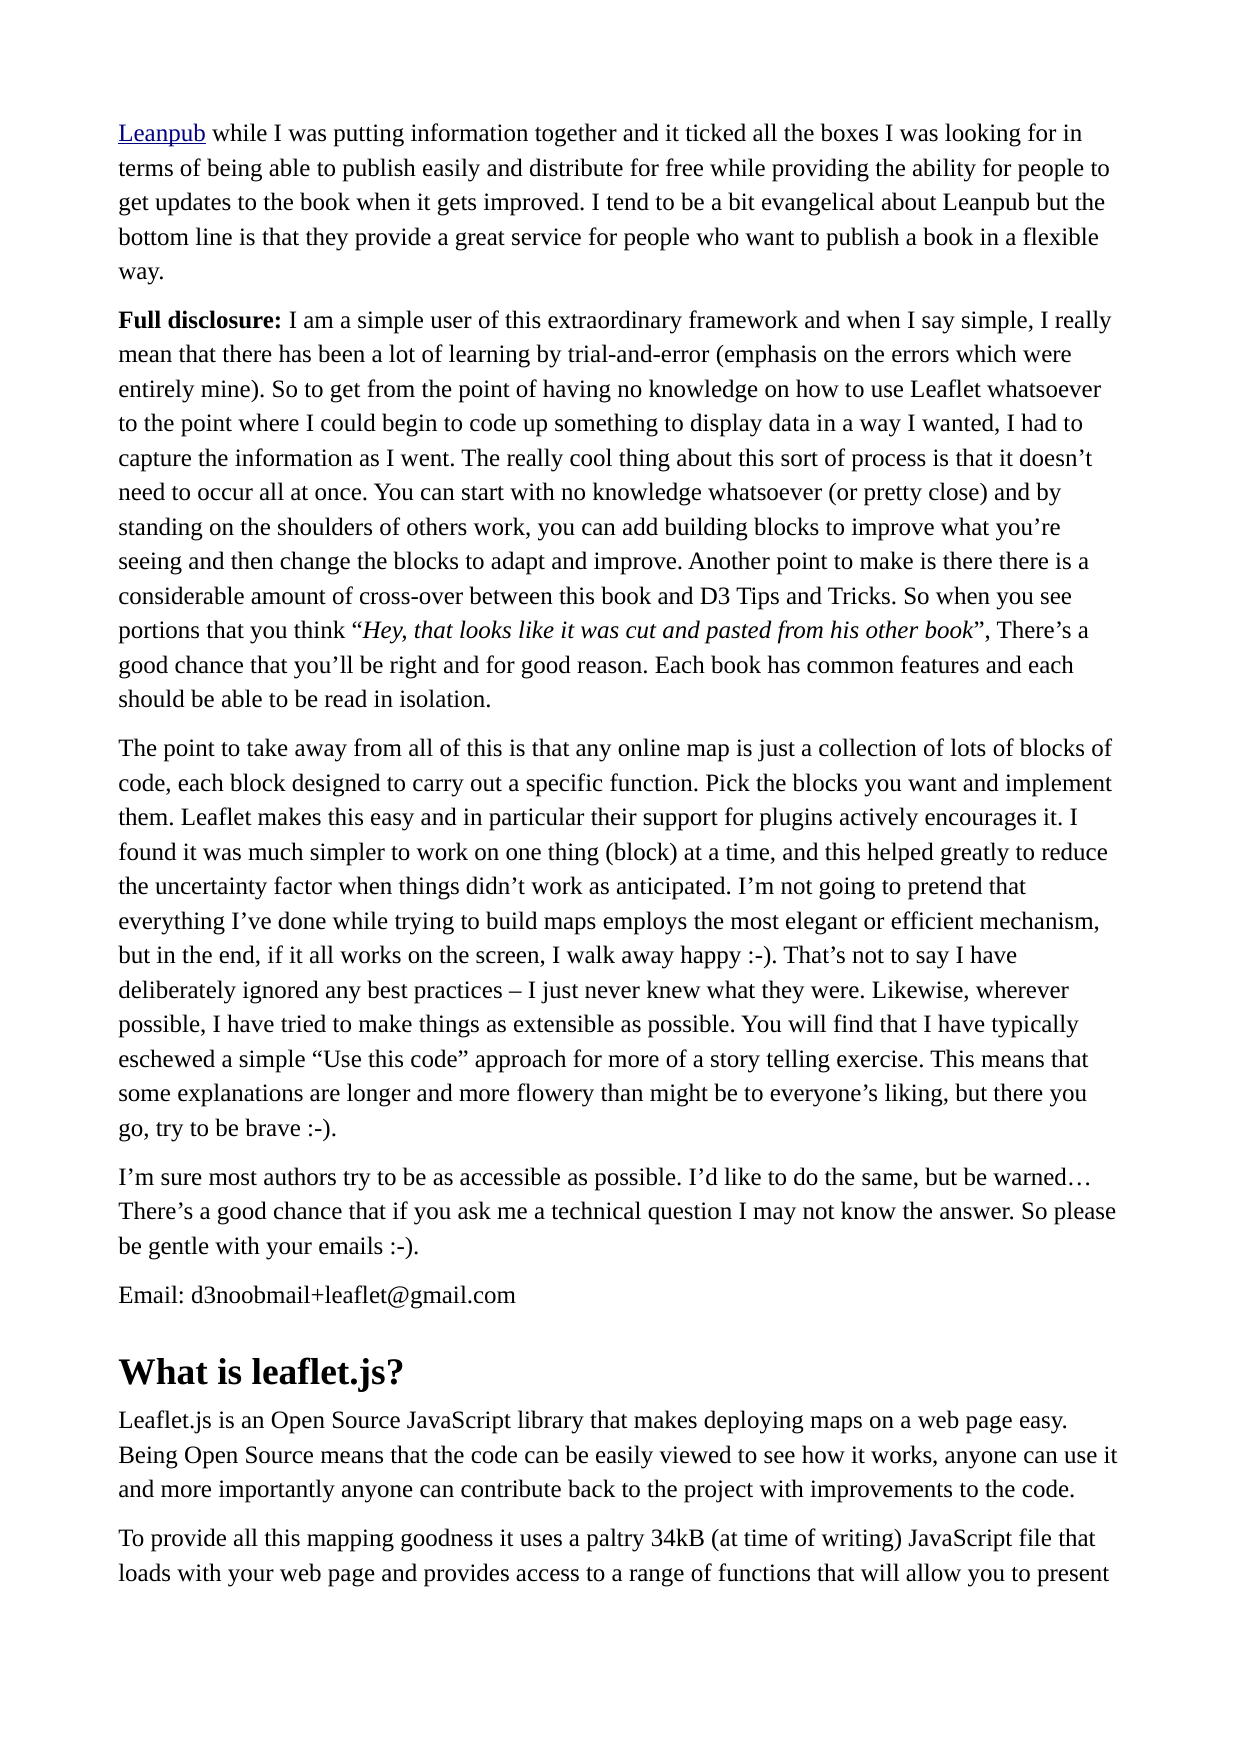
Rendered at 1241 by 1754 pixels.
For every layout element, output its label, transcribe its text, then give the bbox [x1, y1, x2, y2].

text The point to take away from all of this is that any online map is just a collection of lots of blocks of code, each block designed to carry out a specific function. Pick the blocks you want and implement them. Leaflet makes this easy and in particular their support for plugins actively encourages it. I found it was much simpler to work on one thing (block) at a time, and this helped greatly to reduce the uncertainty factor when things didn’t work as anticipated. I’m not going to pretend that everything I’ve done while trying to build maps employs the most elegant or efficient mechanism, but in the end, if it all works on the screen, I walk away happy :-). That’s not to say I have deliberately ignored any best practices – I just never knew what they were. Likewise, wherever possible, I have tried to make things as extensible as possible. You will find that I have typically eschewed a simple “Use this code” approach for more of a story telling exercise. This means that some explanations are longer and more flowery than might be to everyone’s liking, but there you go, try to be brave :-). [118, 733, 1122, 1141]
text Full disclosure: I am a simple user of this extraordinary framework and when I say simple, I really mean that there has been a lot of learning by trial-and-error (emphasis on the errors which were entirely mine). So to get from the point of having no knowledge on how to use Leaflet whatsoever to the point where I could begin to code up something to display data in a way I wanted, I had to capture the information as I went. The really cool thing about this sort of process is that it doesn’t need to occur all at once. You can start with no knowledge whatsoever (or pretty close) and by standing on the shoulders of others work, you can add building blocks to improve what you’re seeing and then change the blocks to adapt and improve. Another point to make is there there is a considerable amount of cross-over between this book and D3 Tips and Tricks. So when you see portions that you think “Hey, that looks like it was cut and pasted from his other book”, There’s a good chance that you’ll be right and for good reason. Each book has common features and each should be able to be read in isolation. [118, 305, 1122, 713]
subtitle What is leaflet.js? [118, 1350, 1122, 1393]
text I’m sure most authors try to be as accessible as possible. I’d like to do the same, but be warned… There’s a good chance that if you ask me a technical question I may not know the answer. So please be gentle with your emails :-). [118, 1162, 1122, 1259]
text Email: d3noobmail+leaflet@gmail.com [118, 1280, 1122, 1308]
text To provide all this mapping goodness it uses a paltry 34kB (at time of writing) JavaScript file that loads with your web page and provides access to a range of functions that will allow you to present [118, 1523, 1122, 1587]
text Leaflet.js is an Open Source JavaScript library that makes deploying maps on a web page easy. Being Open Source means that the code can be easily viewed to see how it works, anyone can use it and more importantly anyone can contribute back to the project with improvements to the code. [118, 1405, 1122, 1503]
text Leanpub while I was putting information together and it ticked all the boxes I was looking for in terms of being able to publish easily and distribute for free while providing the ability for people to get updates to the book when it gets improved. I tend to be a bit evangelical about Leanpub but the bottom line is that they provide a great service for people who want to publish a book in a flexible way. [118, 118, 1122, 285]
